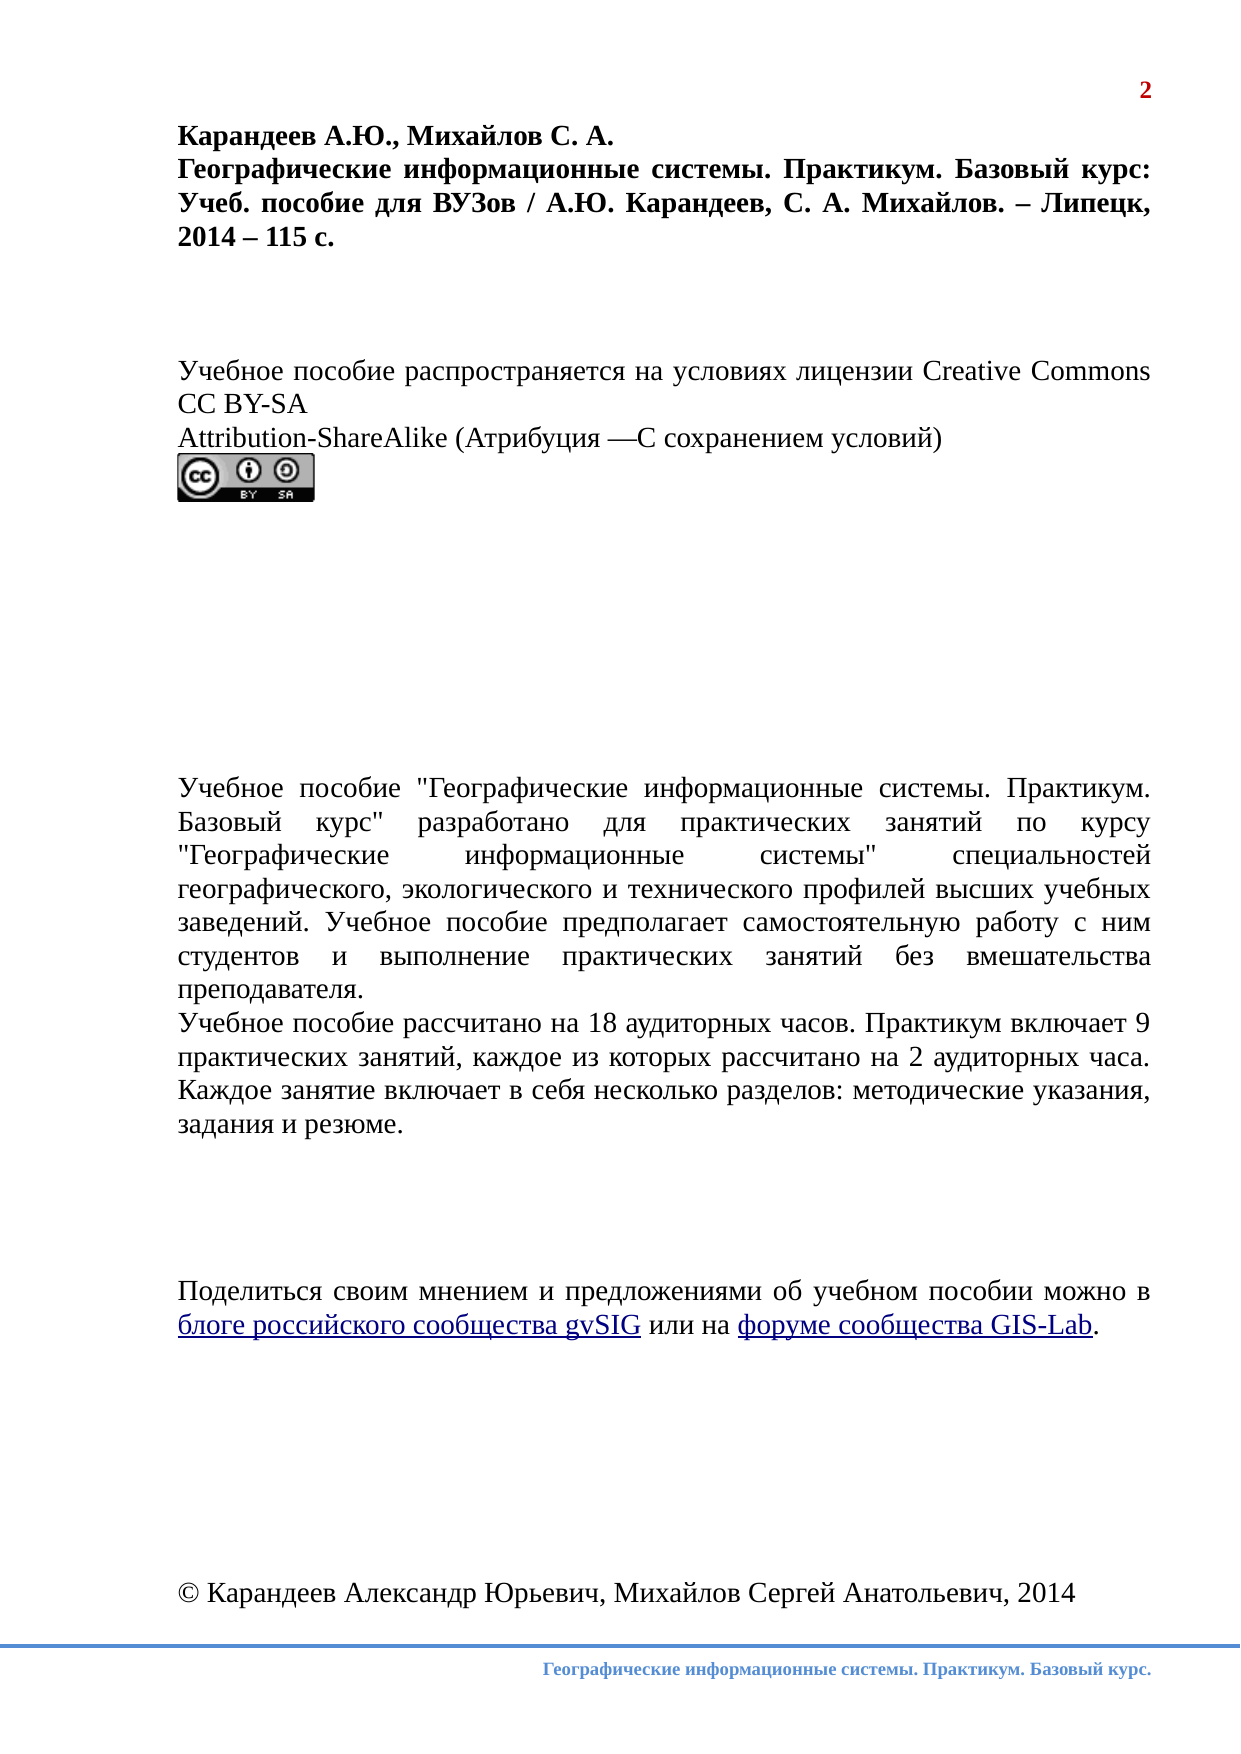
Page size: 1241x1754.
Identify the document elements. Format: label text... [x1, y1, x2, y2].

text Учебное пособие рассчитано на 18 аудиторных часов. Практикум включает 9 практических занятий, каждое из которых рассчитано на 2 аудиторных часа. Каждое занятие включает в себя несколько разделов: методические указания, задания и резюме. [177, 1005, 1152, 1139]
text Карандеев А.Ю., Михайлов С. А. [177, 118, 1152, 152]
text © Карандеев Александр Юрьевич, Михайлов Сергей Анатольевич, 2014 [177, 1575, 1152, 1609]
text Учебное пособие распространяется на условиях лицензии Creative Commons CC BY-SA [177, 353, 1152, 420]
text Учебное пособие "Географические информационные системы. Практикум. Базовый курс" разработано для практических занятий по курсу "Географические информационные системы" специальностей географического, экологического и технического профилей высших учебных заведений. Учебное пособие предполагает самостоятельную работу с ним студентов и выполнение практических занятий без вмешательства преподавателя. [177, 770, 1152, 1005]
text Географические информационные системы. Практикум. Базовый курс: Учеб. пособие для ВУЗов / А.Ю. Карандеев, С. А. Михайлов. – Липецк, 2014 – 115 с. [177, 152, 1152, 252]
text Поделиться своим мнением и предложениями об учебном пособии можно в блоге российского сообщества gvSIG или на форуме сообщества GIS-Lab. [177, 1273, 1152, 1341]
text Attribution-ShareAlike (Атрибуция —С сохранением условий) [177, 420, 1152, 453]
picture [177, 453, 315, 502]
